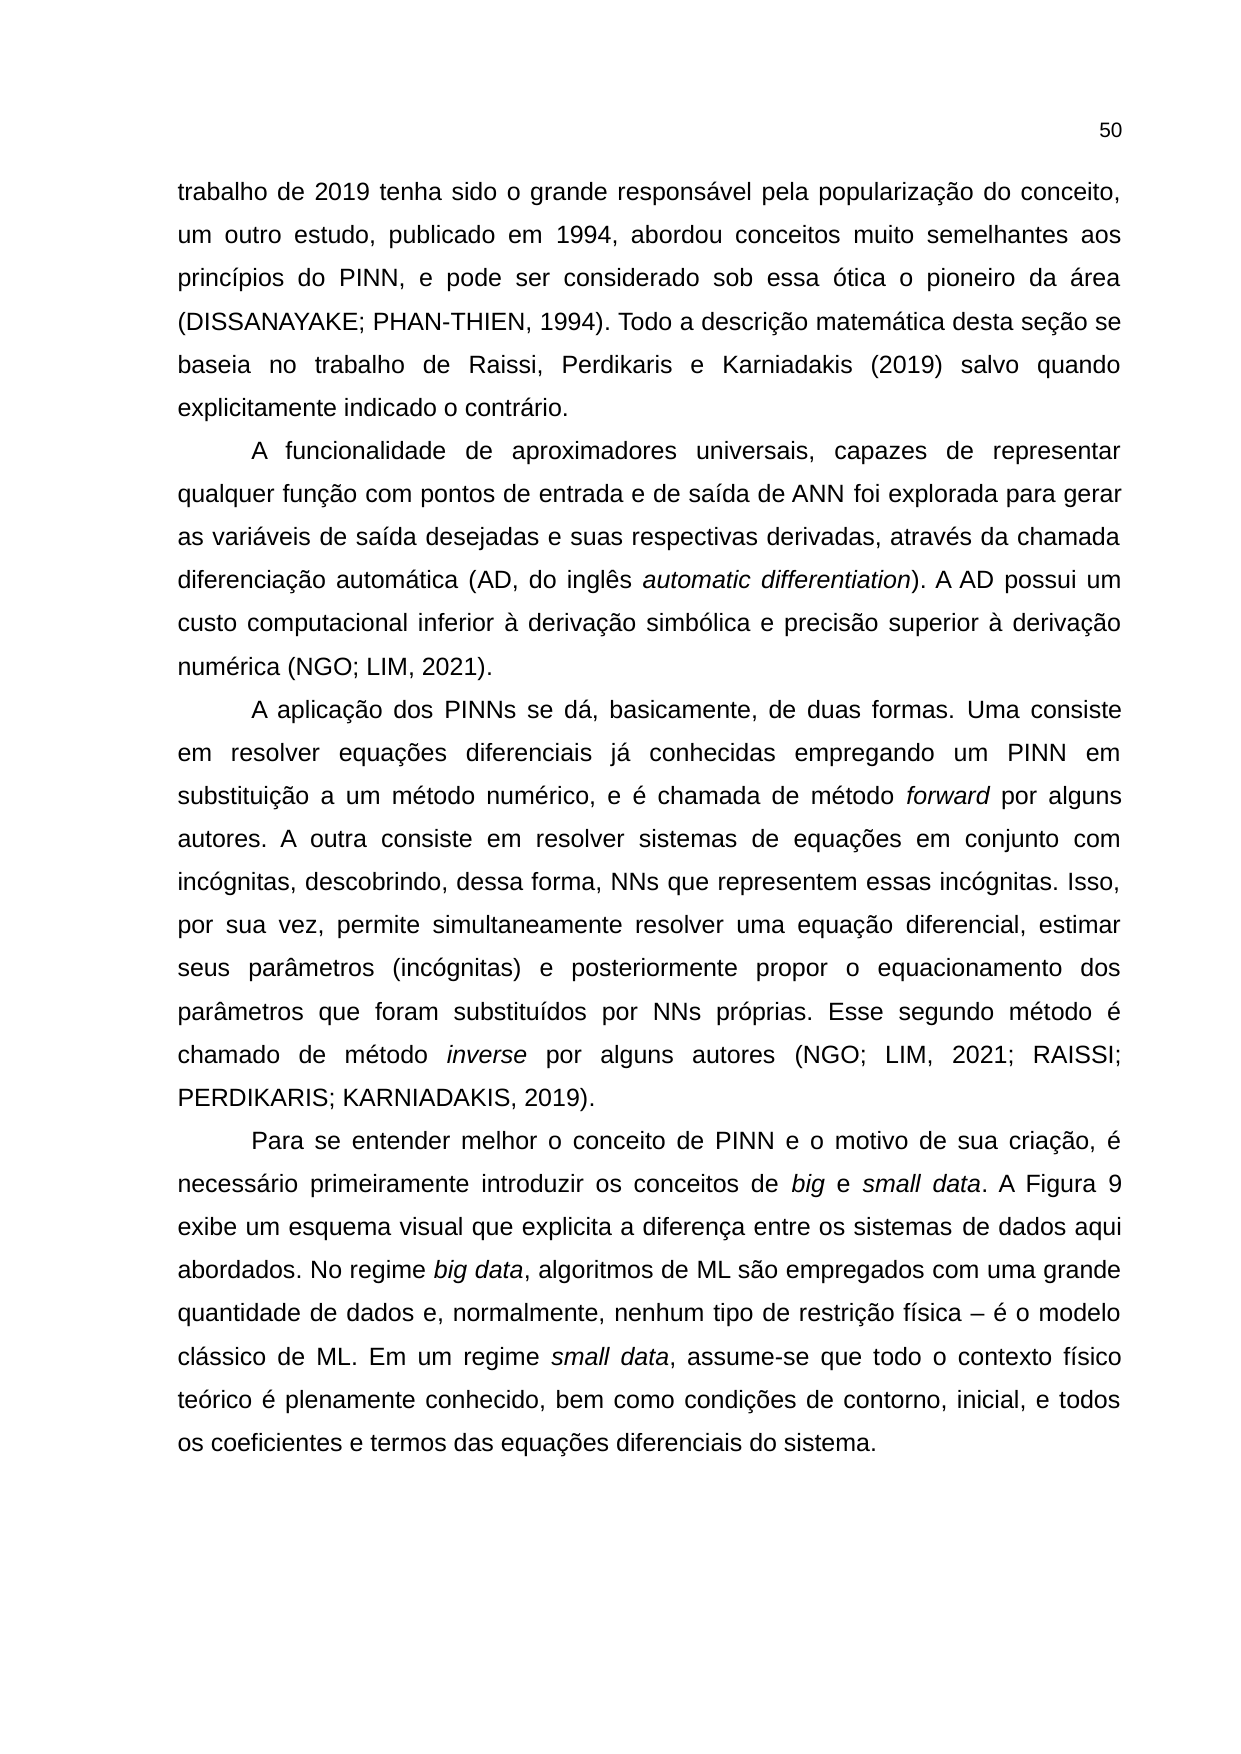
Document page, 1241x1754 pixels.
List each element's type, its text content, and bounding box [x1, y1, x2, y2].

text trabalho de 2019 tenha sido o grande responsável pela popularização do conceito, um outro estudo, publicado em 1994, abordou conceitos muito semelhantes aos princípios do PINN, e pode ser considerado sob essa ótica o pioneiro da área (DISSANAYAKE; PHAN-THIEN, 1994). Todo a descrição matemática desta seção se baseia no trabalho de Raissi, Perdikaris e Karniadakis (2019) salvo quando explicitamente indicado o contrário. [177, 177, 1122, 421]
text A funcionalidade de aproximadores universais, capazes de representar qualquer função com pontos de entrada e de saída de ANN foi explorada para gerar as variáveis de saída desejadas e suas respectivas derivadas, através da chamada diferenciação automática (AD, do inglês automatic differentiation). A AD possui um custo computacional inferior à derivação simbólica e precisão superior à derivação numérica (NGO; LIM, 2021). [177, 436, 1122, 680]
text Para se entender melhor o conceito de PINN e o motivo de sua criação, é necessário primeiramente introduzir os conceitos de big e small data. A Figura 9 exibe um esquema visual que explicita a diferença entre os sistemas de dados aqui abordados. No regime big data, algoritmos de ML são empregados com uma grande quantidade de dados e, normalmente, nenhum tipo de restrição física – é o modelo clássico de ML. Em um regime small data, assume-se que todo o contexto físico teórico é plenamente conhecido, bem como condições de contorno, inicial, e todos os coeficientes e termos das equações diferenciais do sistema. [177, 1126, 1122, 1456]
text A aplicação dos PINNs se dá, basicamente, de duas formas. Uma consiste em resolver equações diferenciais já conhecidas empregando um PINN em substituição a um método numérico, e é chamada de método forward por alguns autores. A outra consiste em resolver sistemas de equações em conjunto com incógnitas, descobrindo, dessa forma, NNs que representem essas incógnitas. Isso, por sua vez, permite simultaneamente resolver uma equação diferencial, estimar seus parâmetros (incógnitas) e posteriormente propor o equacionamento dos parâmetros que foram substituídos por NNs próprias. Esse segundo método é chamado de método inverse por alguns autores (NGO; LIM, 2021; RAISSI; PERDIKARIS; KARNIADAKIS, 2019). [177, 694, 1122, 1111]
